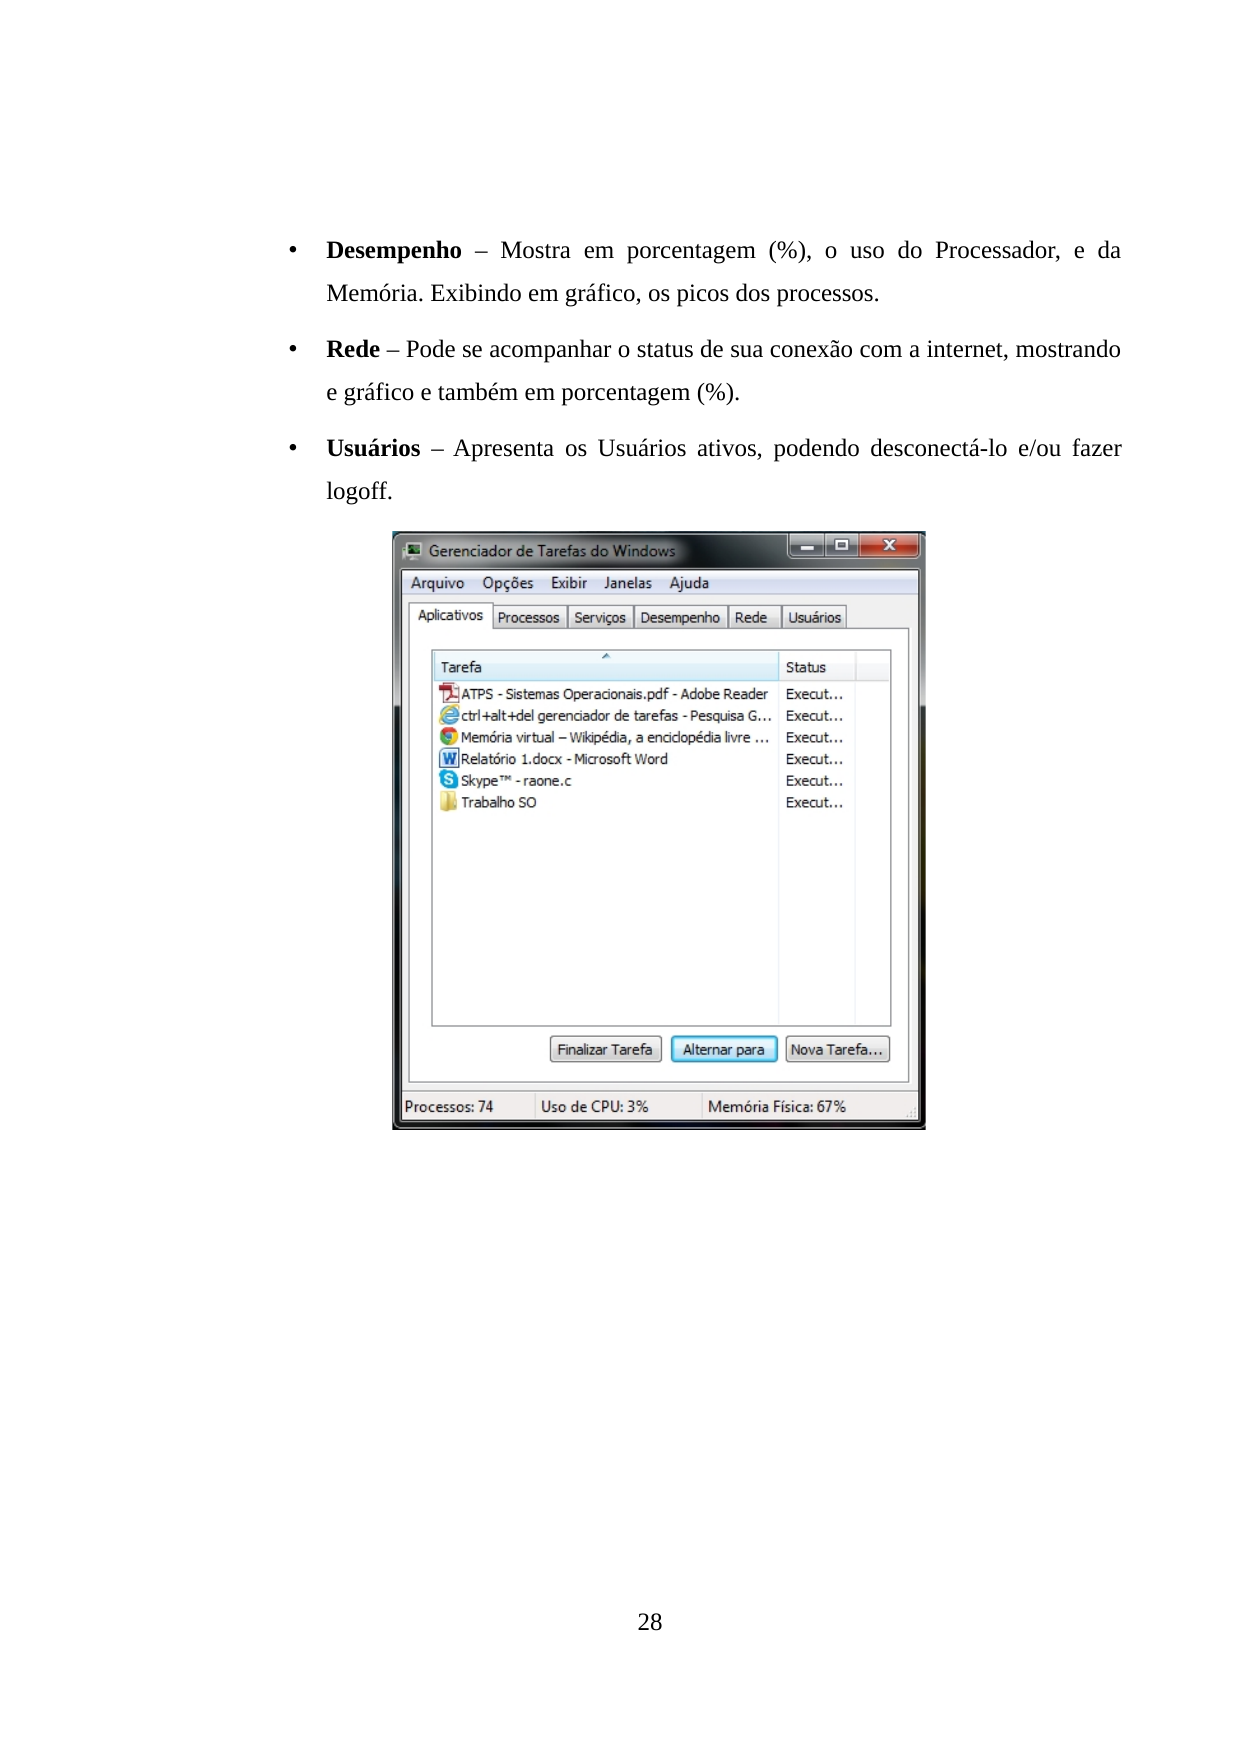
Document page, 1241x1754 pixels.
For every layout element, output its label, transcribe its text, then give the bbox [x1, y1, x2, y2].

list Usuários – Apresenta os Usuários ativos, podendo desconectá-lo e/ou fazer logoff. [288, 433, 1122, 505]
picture [392, 531, 926, 1130]
list Rede – Pode se acompanhar o status de sua conexão com a internet, mostrando e gráfico e também em porcentagem (%). [288, 334, 1122, 406]
list Desempenho – Mostra em porcentagem (%), o uso do Processador, e da Memória. Exibindo em gráfico, os picos dos processos. [288, 235, 1122, 307]
